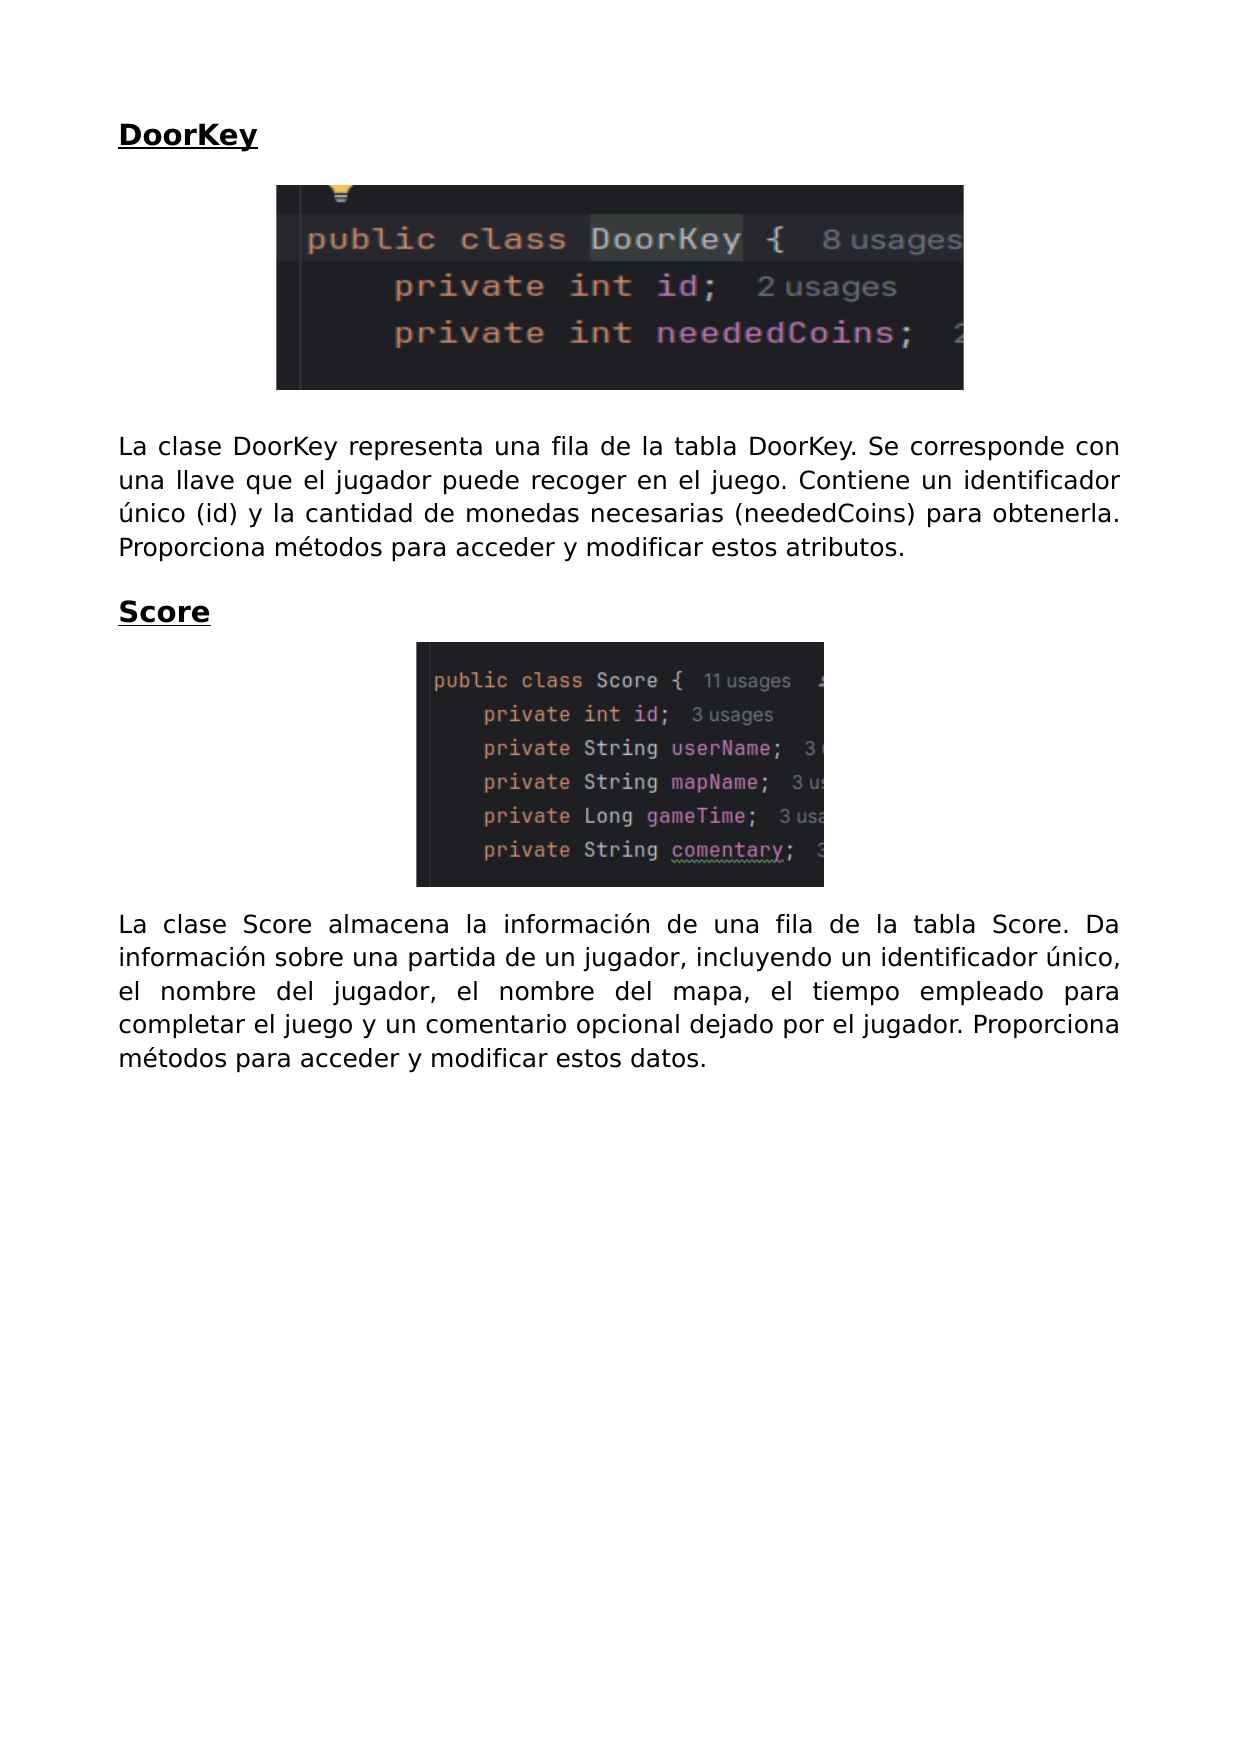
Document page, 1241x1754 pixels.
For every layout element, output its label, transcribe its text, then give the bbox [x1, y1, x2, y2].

subtitle DoorKey [118, 118, 1122, 152]
picture [416, 642, 824, 887]
text La clase Score almacena la información de una fila de la tabla Score. Da información sobre una partida de un jugador, incluyendo un identificador único, el nombre del jugador, el nombre del mapa, el tiempo empleado para completar el juego y un comentario opcional dejado por el jugador. Proporciona métodos para acceder y modificar estos datos. [118, 910, 1122, 1073]
subtitle Score [118, 596, 1122, 629]
text La clase DoorKey representa una fila de la tabla DoorKey. Se corresponde con una llave que el jugador puede recoger en el juego. Contiene un identificador único (id) y la cantidad de monedas necesarias (neededCoins) para obtenerla. Proporciona métodos para acceder y modificar estos atributos. [118, 432, 1122, 562]
picture [276, 185, 964, 390]
